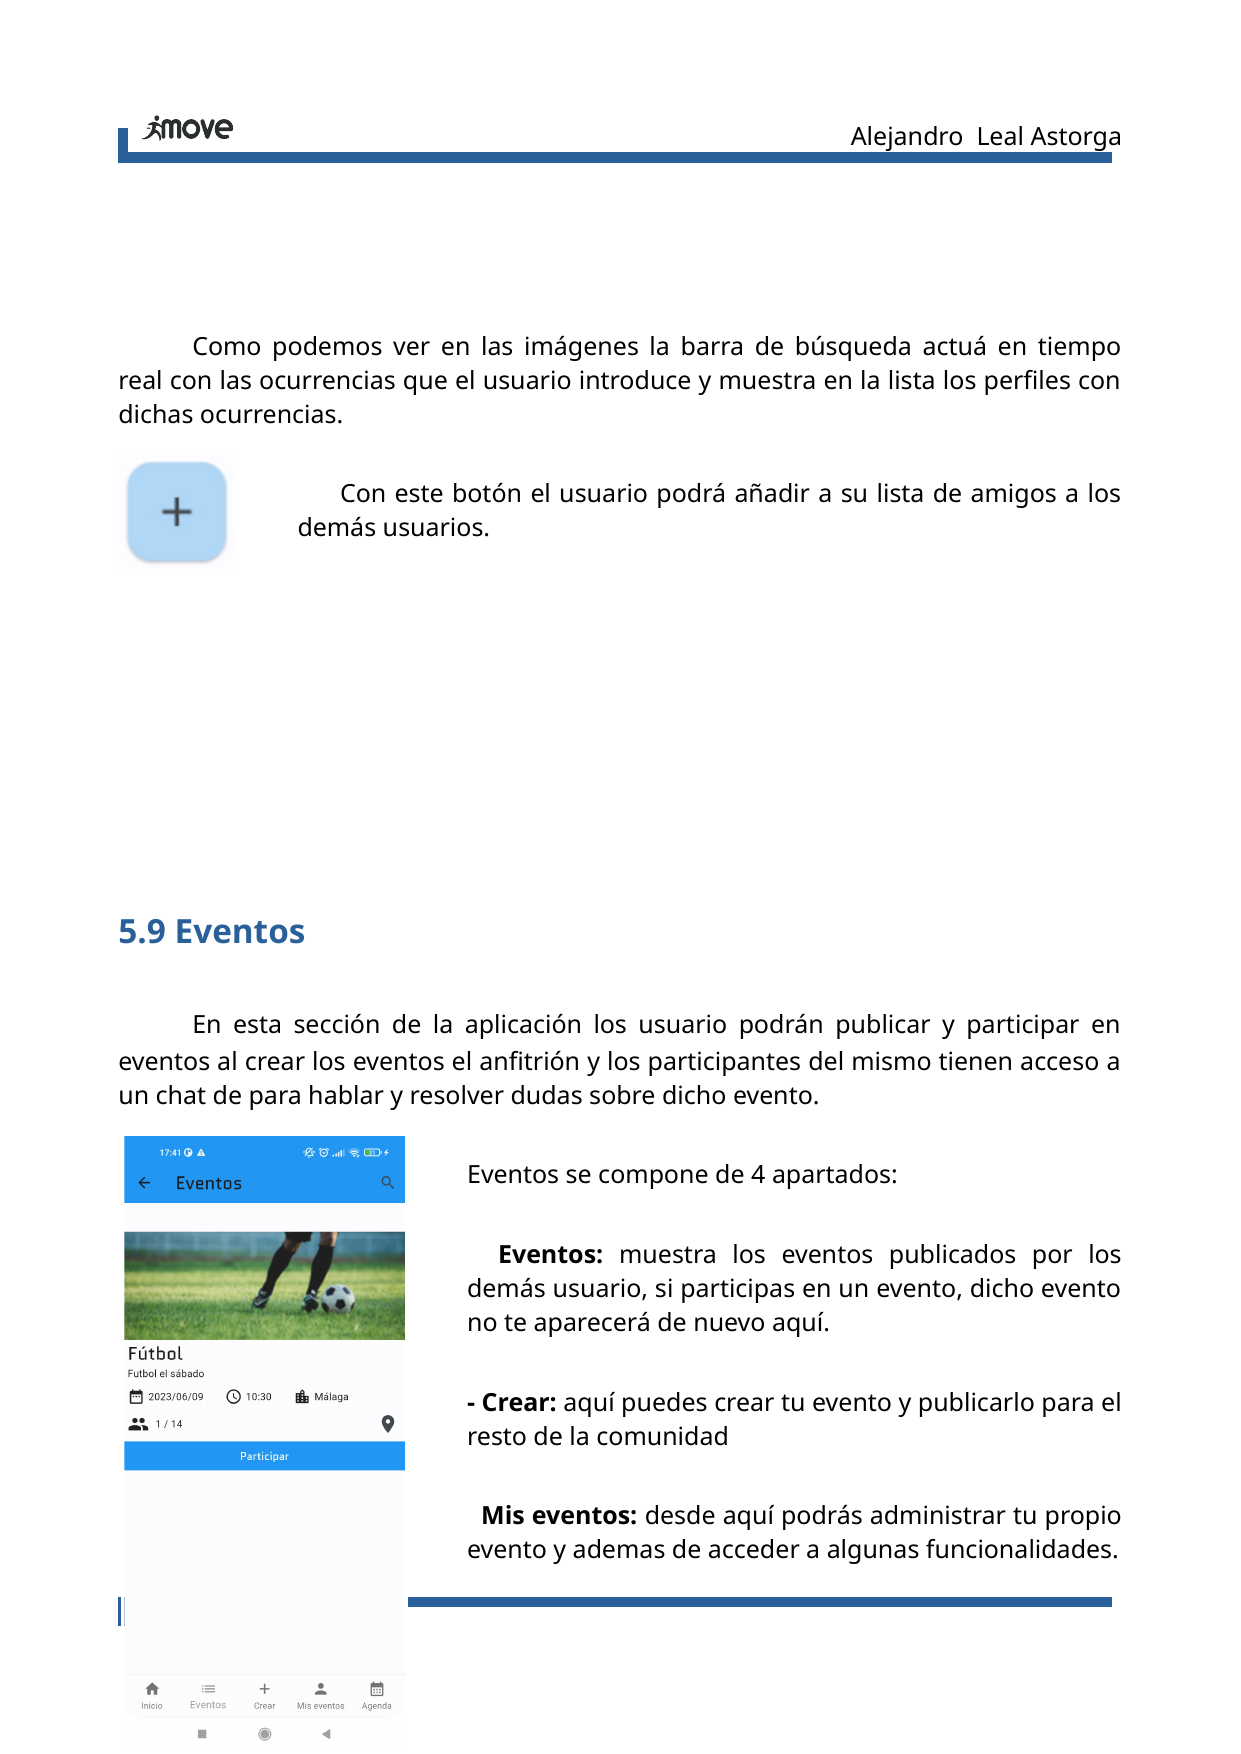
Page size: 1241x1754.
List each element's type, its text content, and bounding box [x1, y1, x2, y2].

text Como podemos ver en las imágenes la barra de búsqueda actuá en tiempo real con las ocurrencias que el usuario introduce y muestra en la lista los perfiles con dichas ocurrencias. [118, 328, 1122, 431]
text Con este botón el usuario podrá añadir a su lista de amigos a los demás usuarios. [239, 476, 1122, 544]
text Eventos se compone de 4 apartados: [408, 1157, 1122, 1191]
text ­ Eventos: muestra los eventos publicados por los demás usuario, si participas en un evento, dicho evento no te aparecerá de nuevo aquí. [408, 1237, 1122, 1339]
text En esta sección de la aplicación los usuario podrán publicar y participar en eventos al crear los eventos el anfitrión y los participantes del mismo tienen acceso a un chat de para hablar y resolver dudas sobre dicho evento. [118, 998, 1122, 1112]
picture [113, 450, 239, 575]
picture [124, 1136, 405, 1751]
text ­ Mis eventos: desde aquí podrás administrar tu propio evento y ademas de acceder a algunas funcionalidades. [408, 1498, 1122, 1566]
picture [140, 113, 234, 141]
text 5.9 Eventos [118, 907, 1122, 953]
text - Crear: aquí puedes crear tu evento y publicarlo para el resto de la comunidad [408, 1384, 1122, 1452]
